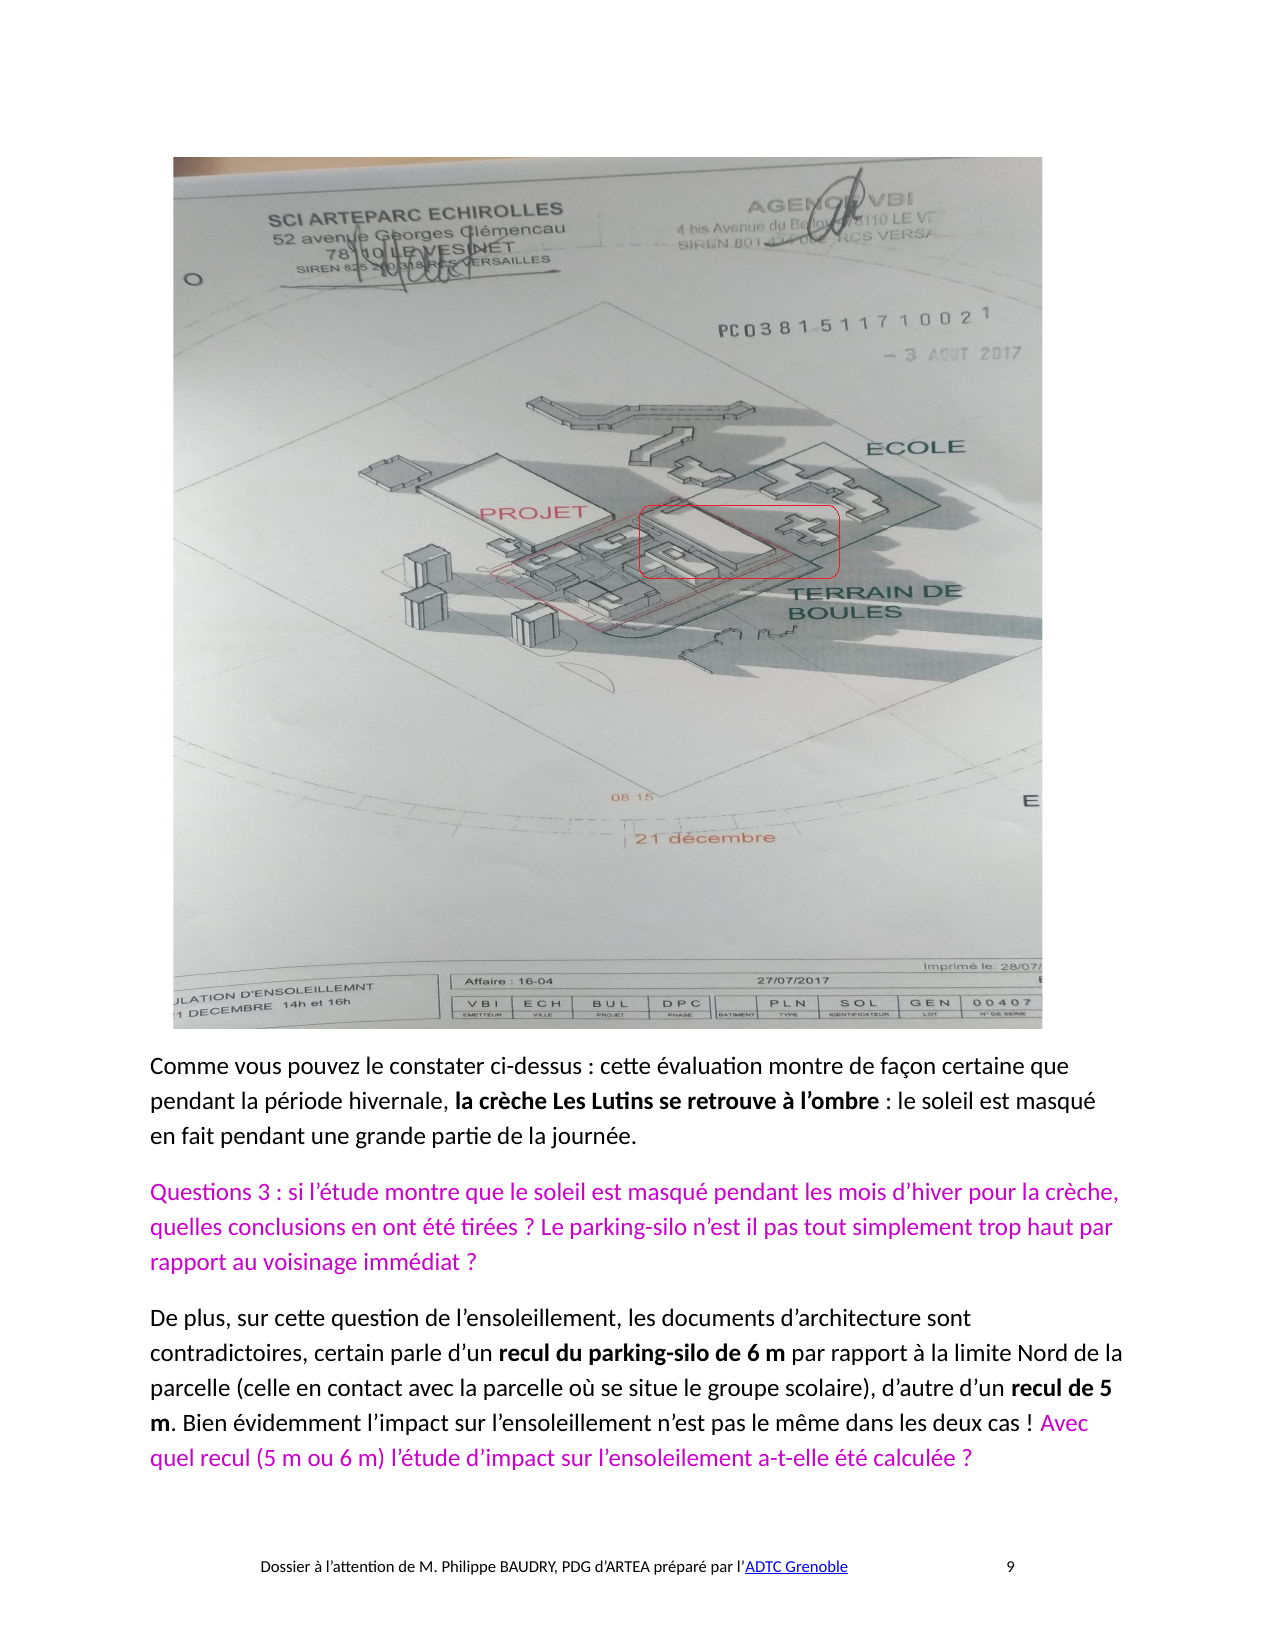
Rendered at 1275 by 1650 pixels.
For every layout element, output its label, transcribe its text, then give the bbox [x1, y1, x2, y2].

text Comme vous pouvez le constater ci-dessus : cette évaluation montre de façon certaine que pendant la période hivernale, la crèche Les Lutins se retrouve à l’ombre : le soleil est masqué en fait pendant une grande partie de la journée. [150, 1050, 1125, 1151]
text Questions 3 : si l’étude montre que le soleil est masqué pendant les mois d’hiver pour la crèche, quelles conclusions en ont été tirées ? Le parking-silo n’est il pas tout simplement trop haut par rapport au voisinage immédiat ? [150, 1176, 1125, 1276]
text De plus, sur cette question de l’ensoleillement, les documents d’architecture sont contradictoires, certain parle d’un recul du parking-silo de 6 m par rapport à la limite Nord de la parcelle (celle en contact avec la parcelle où se situe le groupe scolaire), d’autre d’un recul de 5 m. Bien évidemment l’impact sur l’ensoleillement n’est pas le même dans les deux cas ! Avec quel recul (5 m ou 6 m) l’étude d’impact sur l’ensoleilement a-t-elle été calculée ? [150, 1302, 1125, 1472]
picture [173, 157, 1043, 1029]
